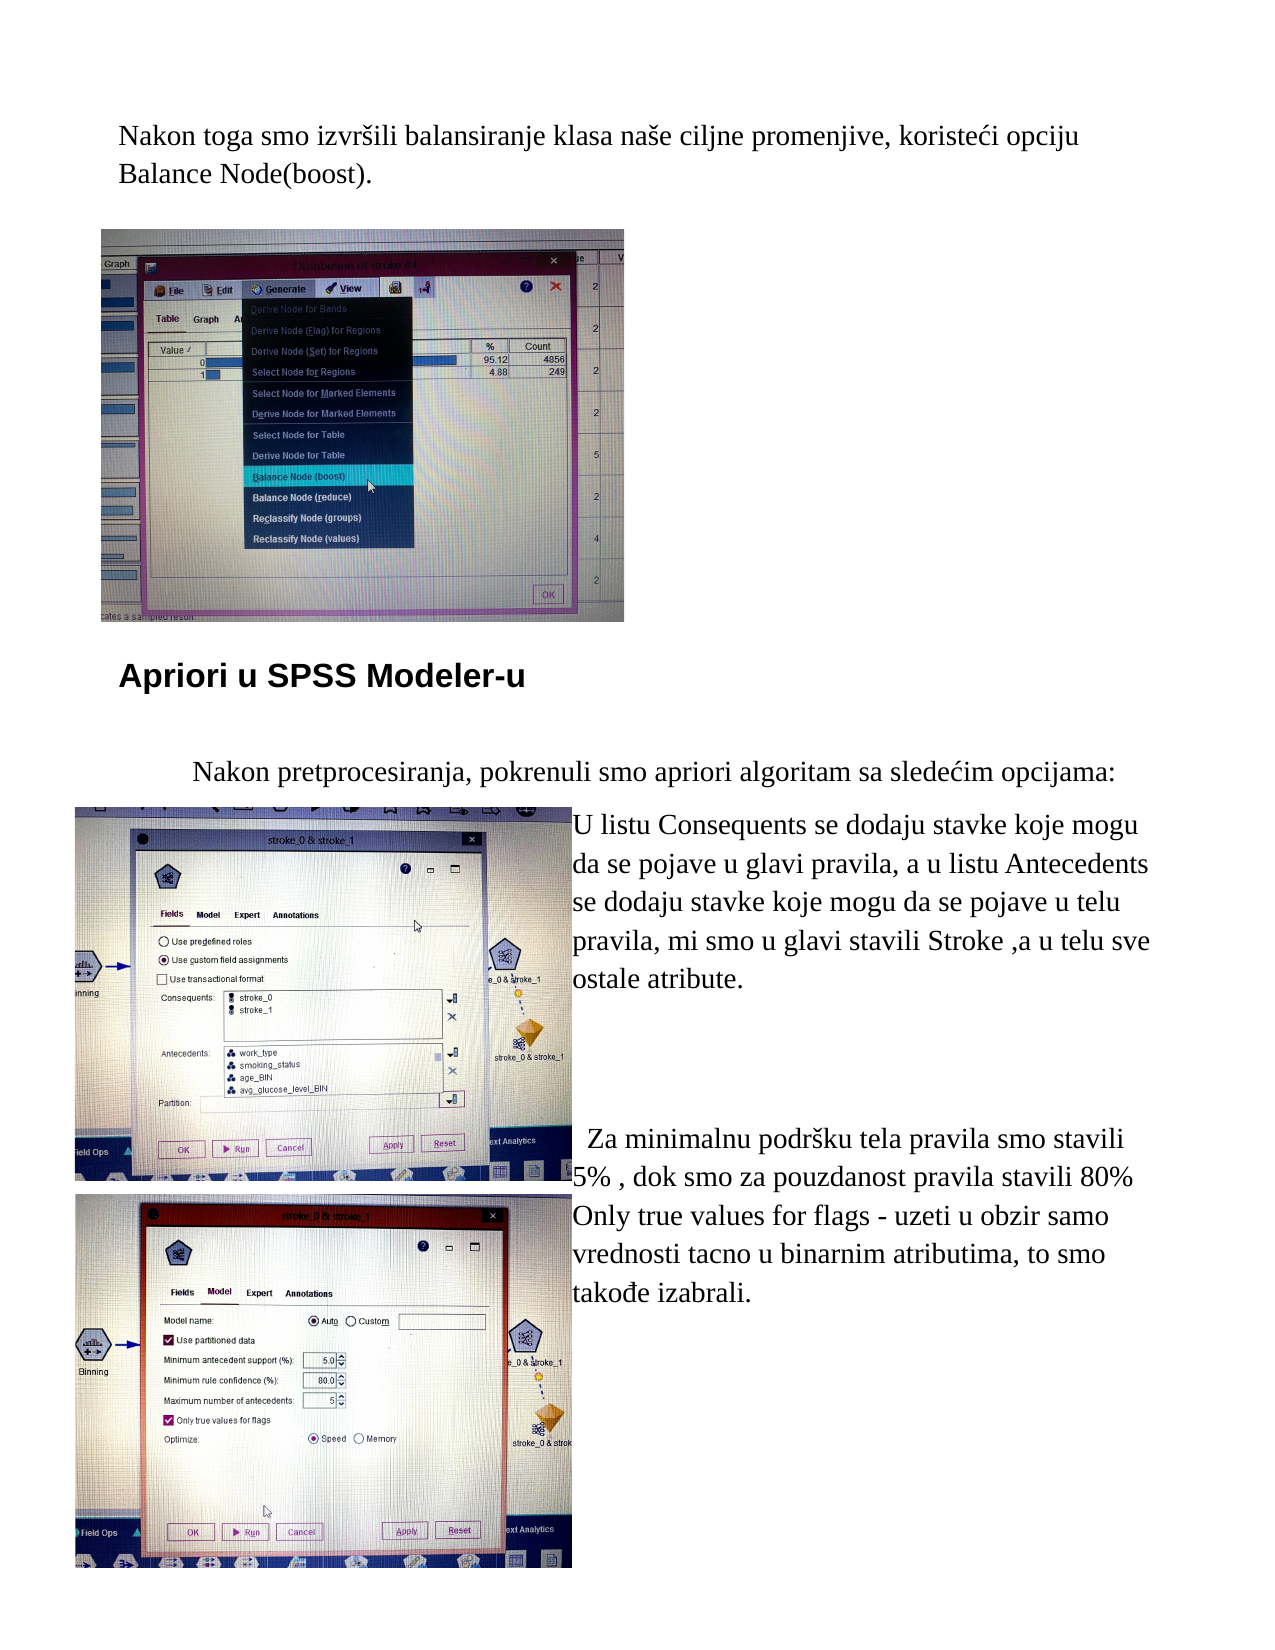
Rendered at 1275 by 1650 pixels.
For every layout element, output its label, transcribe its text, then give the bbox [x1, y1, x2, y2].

text U listu Consequents se dodaju stavke koje mogu da se pojave u glavi pravila, a u listu Antecedents se dodaju stavke koje mogu da se pojave u telu pravila, mi smo u glavi stavili Stroke ,a u telu sve ostale atribute. [572, 807, 1157, 995]
picture [75, 1194, 572, 1568]
picture [101, 229, 625, 622]
text Za minimalnu podršku tela pravila smo stavili 5% , dok smo za pouzdanost pravila stavili 80% Only true values for flags - uzeti u obzir samo vrednosti tacno u binarnim atributima, to smo takođe izabrali. [118, 1121, 1157, 1309]
text Nakon toga smo izvršili balansiranje klasa naše ciljne promenjive, koristeći opciju Balance Node(boost). [118, 118, 1157, 190]
text Nakon pretprocesiranja, pokrenuli smo apriori algoritam sa sledećim opcijama: [118, 754, 1157, 788]
subtitle Apriori u SPSS Modeler-u [118, 656, 1157, 694]
picture [74, 807, 572, 1181]
